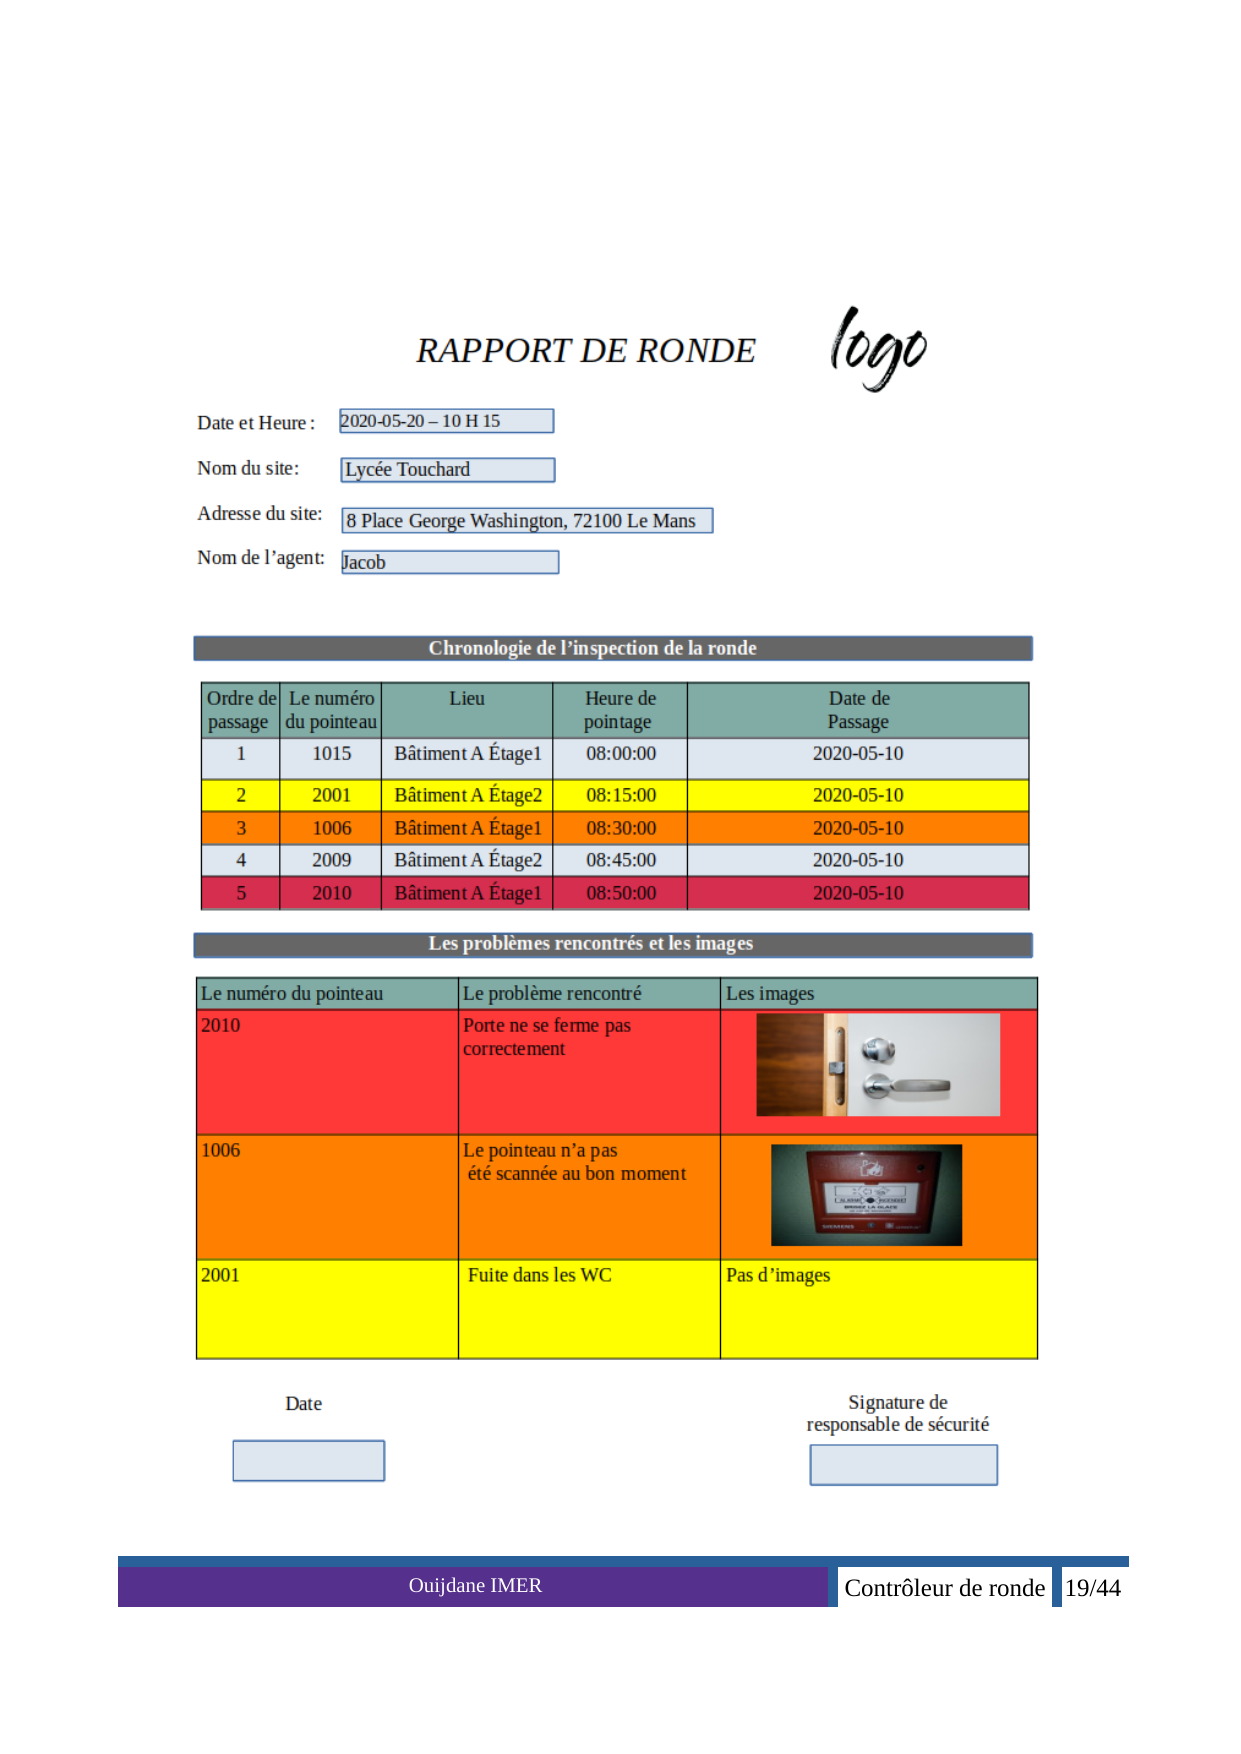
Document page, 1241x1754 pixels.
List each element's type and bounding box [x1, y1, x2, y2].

picture [162, 290, 1075, 1514]
